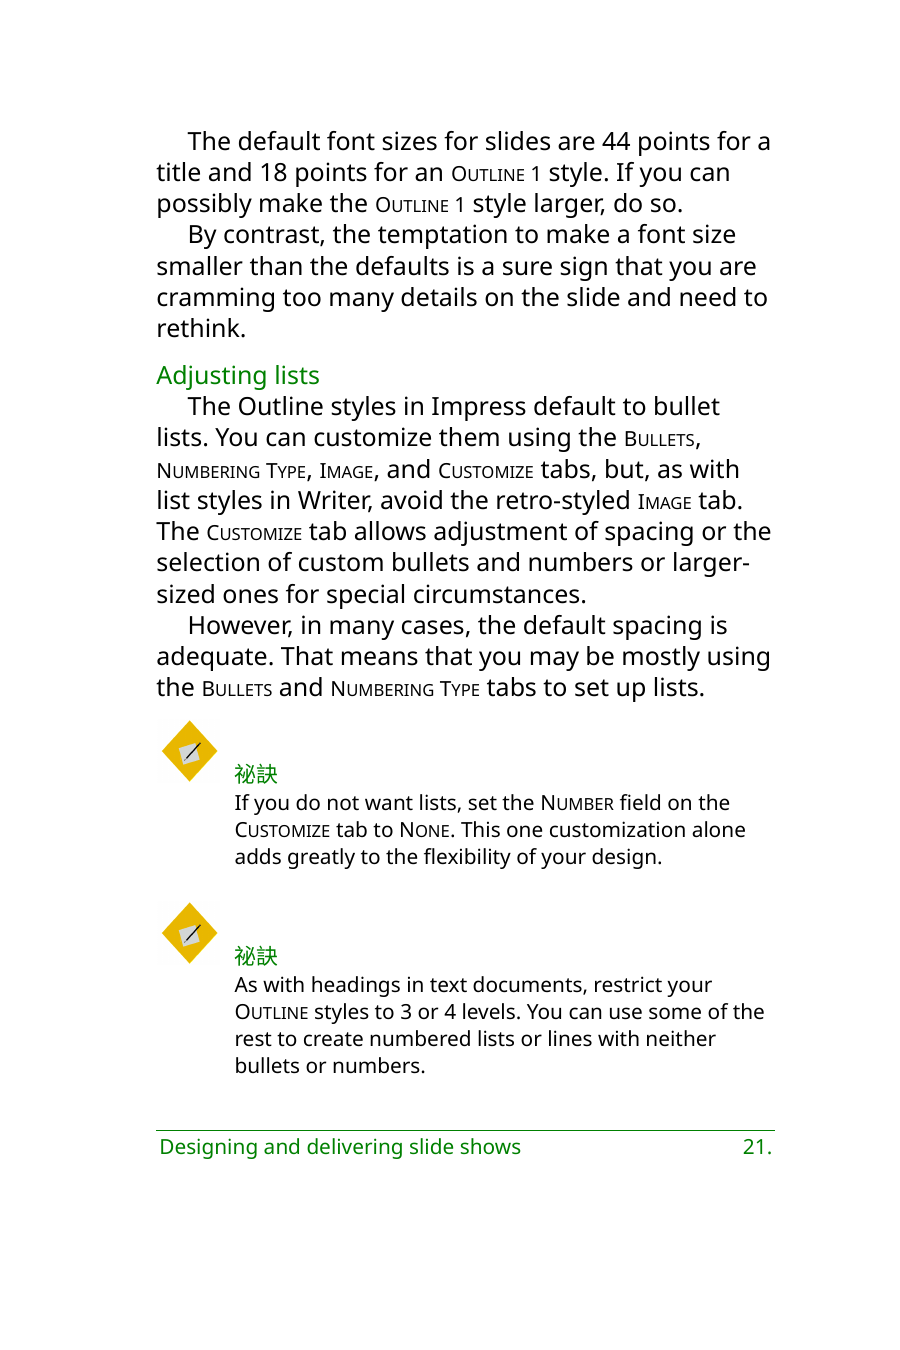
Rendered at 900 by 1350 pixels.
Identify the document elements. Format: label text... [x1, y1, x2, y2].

text If you do not want lists, set the Number field on the Customize tab to None. This one customization alone adds greatly to the flexibility of your design. [234, 788, 775, 870]
picture [157, 719, 220, 783]
list 祕訣 [156, 901, 775, 971]
text The default font sizes for slides are 44 points for a title and 18 points for an Outline 1 style. If you can possibly make the Outline 1 style larger, do so. [156, 125, 775, 219]
text The Outline styles in Impress default to bullet lists. You can customize them using the Bullets, Numbering Type, Image, and Customize tabs, but, as with list styles in Writer, avoid the retro-styled Image tab. The Customize tab allows adjustment of spacing or the selection of custom bullets and numbers or larger-sized ones for special circumstances. [156, 391, 775, 609]
text However, in many cases, the default spacing is adequate. That means that you may be mostly using the Bullets and Numbering Type tabs to set up lists. [156, 609, 775, 703]
text By contrast, the temptation to make a font size smaller than the defaults is a sure sign that you are cramming too many details on the slide and need to rethink. [156, 219, 775, 344]
subtitle Adjusting lists [156, 359, 775, 391]
text As with headings in text documents, restrict your Outline styles to 3 or 4 levels. You can use some of the rest to create numbered lists or lines with neither bullets or numbers. [234, 971, 775, 1079]
picture [157, 901, 220, 965]
list 祕訣 [156, 719, 775, 788]
